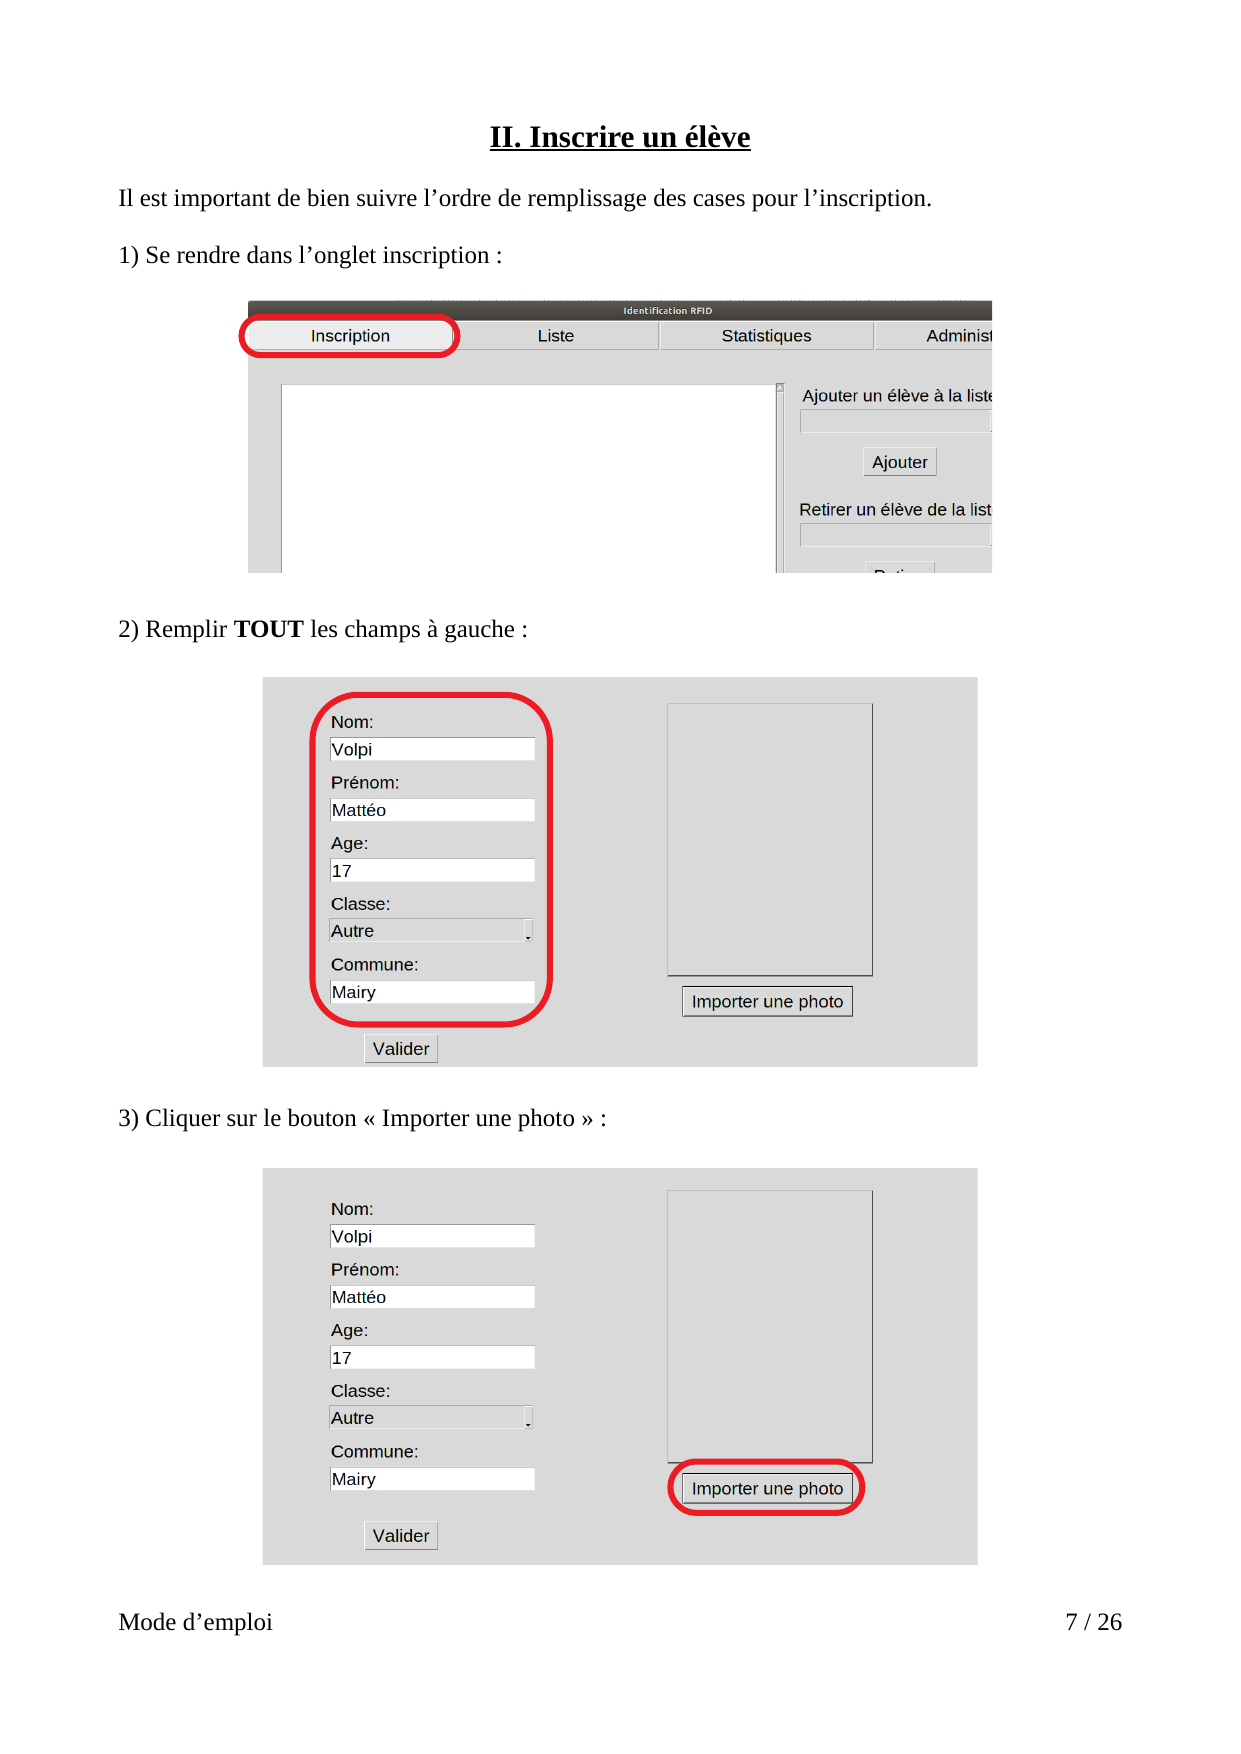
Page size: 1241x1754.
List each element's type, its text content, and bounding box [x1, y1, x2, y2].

picture [248, 300, 993, 573]
text II. Inscrire un élève [118, 118, 1122, 154]
picture [262, 677, 925, 1067]
picture [248, 320, 454, 352]
text 1) Se rendre dans l’onglet inscription : [118, 240, 1122, 269]
picture [262, 1168, 925, 1565]
text Il est important de bien suivre l’ordre de remplissage des cases pour l’inscription. [118, 183, 1122, 212]
text 3) Cliquer sur le bouton « Importer une photo » : [118, 1103, 1122, 1132]
text 2) Remplir TOUT les champs à gauche : [118, 614, 1122, 643]
